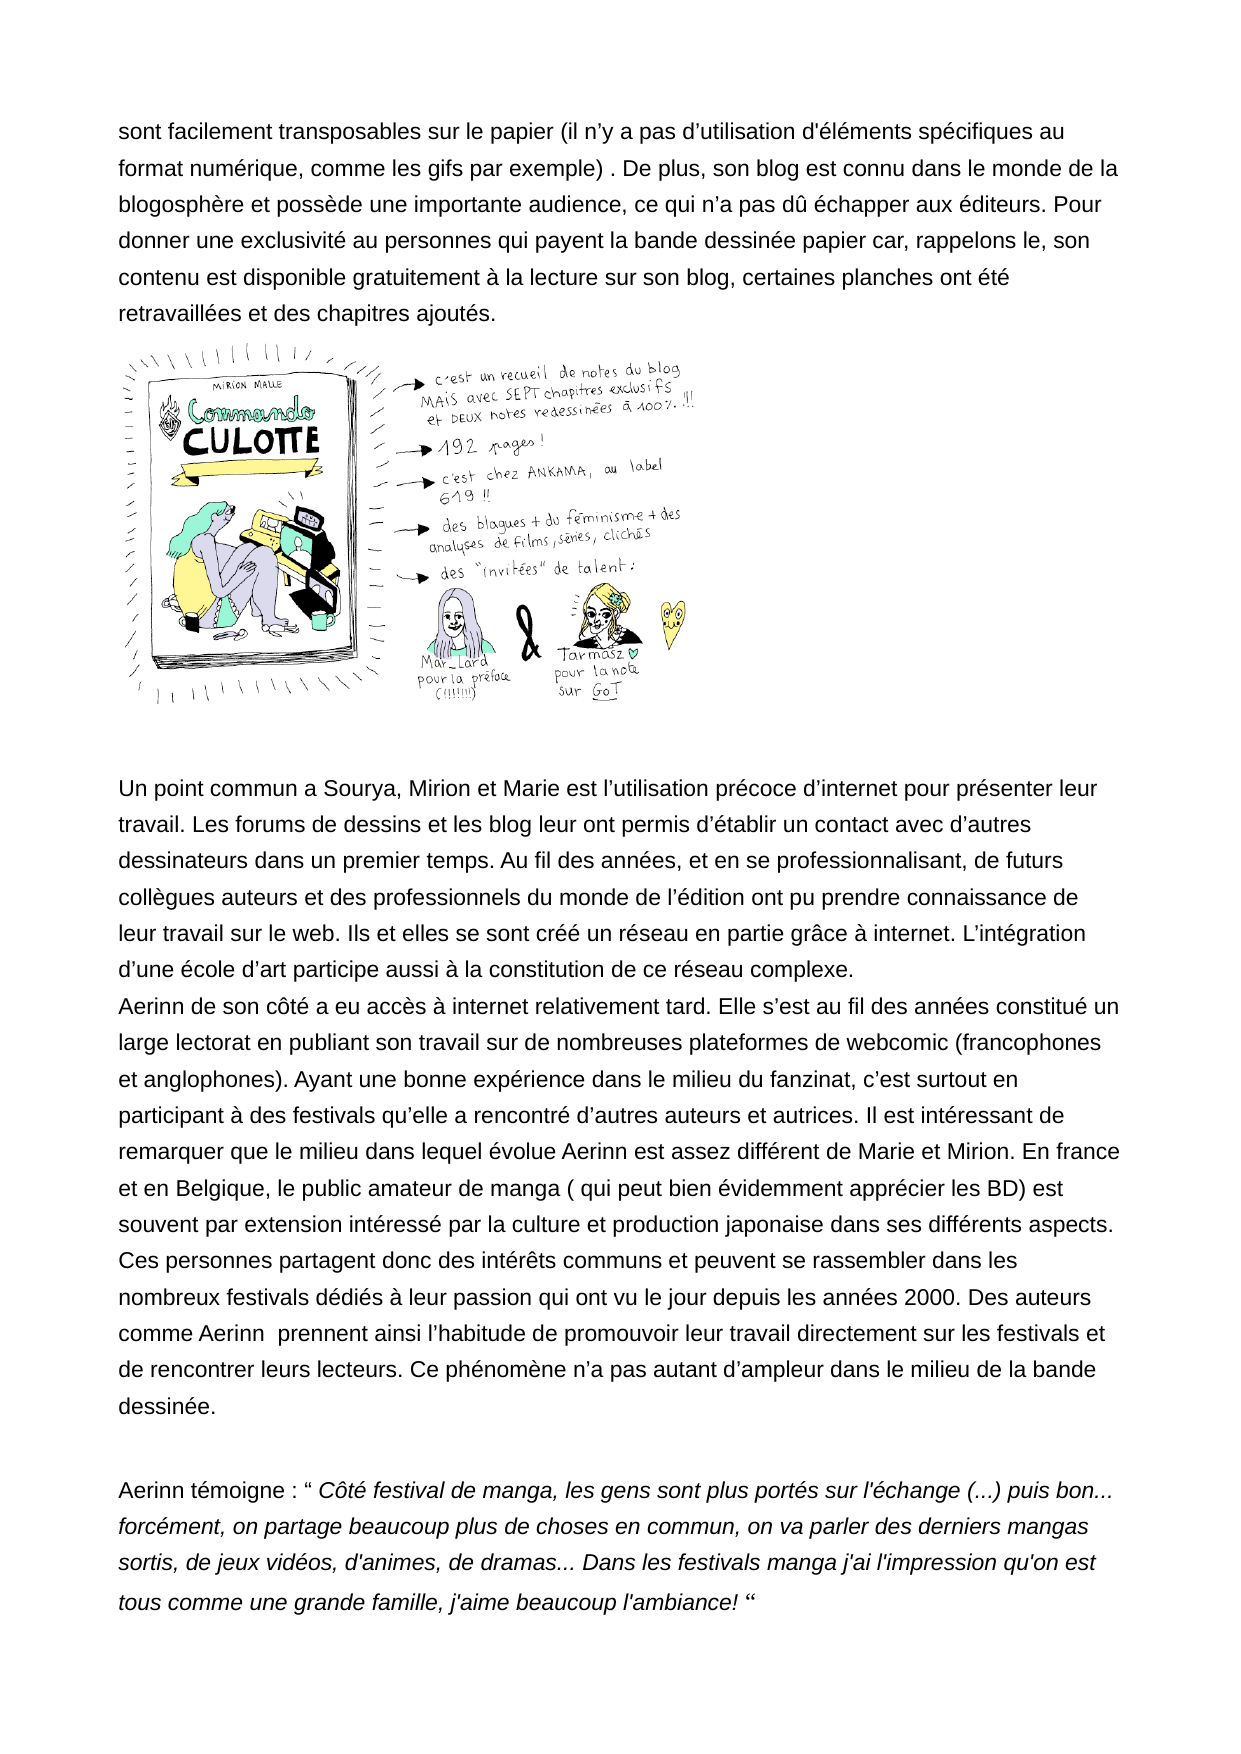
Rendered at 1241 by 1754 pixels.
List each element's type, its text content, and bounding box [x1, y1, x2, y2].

text Un point commun a Sourya, Mirion et Marie est l’utilisation précoce d’internet pour présenter leur travail. Les forums de dessins et les blog leur ont permis d’établir un contact avec d’autres dessinateurs dans un premier temps. Au fil des années, et en se professionnalisant, de futurs collègues auteurs et des professionnels du monde de l’édition ont pu prendre connaissance de leur travail sur le web. Ils et elles se sont créé un réseau en partie grâce à internet. L’intégration d’une école d’art participe aussi à la constitution de ce réseau complexe. [118, 775, 1122, 983]
picture [118, 336, 701, 717]
text sont facilement transposables sur le papier (il n’y a pas d’utilisation d'éléments spécifiques au format numérique, comme les gifs par exemple) . De plus, son blog est connu dans le monde de la blogosphère et possède une importante audience, ce qui n’a pas dû échapper aux éditeurs. Pour donner une exclusivité au personnes qui payent la bande dessinée papier car, rappelons le, son contenu est disponible gratuitement à la lecture sur son blog, certaines planches ont été retravaillées et des chapitres ajoutés. [118, 118, 1122, 326]
text Aerinn témoigne : “ Côté festival de manga, les gens sont plus portés sur l'échange (...) puis bon... forcément, on partage beaucoup plus de choses en commun, on va parler des derniers mangas sortis, de jeux vidéos, d'animes, de dramas... Dans les festivals manga j'ai l'impression qu'on est tous comme une grande famille, j'aime beaucoup l'ambiance! “ [118, 1477, 1122, 1615]
text Aerinn de son côté a eu accès à internet relativement tard. Elle s’est au fil des années constitué un large lectorat en publiant son travail sur de nombreuses plateformes de webcomic (francophones et anglophones). Ayant une bonne expérience dans le milieu du fanzinat, c’est surtout en participant à des festivals qu’elle a rencontré d’autres auteurs et autrices. Il est intéressant de remarquer que le milieu dans lequel évolue Aerinn est assez différent de Marie et Mirion. En france et en Belgique, le public amateur de manga ( qui peut bien évidemment apprécier les BD) est souvent par extension intéressé par la culture et production japonaise dans ses différents aspects. Ces personnes partagent donc des intérêts communs et peuvent se rassembler dans les nombreux festivals dédiés à leur passion qui ont vu le jour depuis les années 2000. Des auteurs comme Aerinn prennent ainsi l’habitude de promouvoir leur travail directement sur les festivals et de rencontrer leurs lecteurs. Ce phénomène n’a pas autant d’ampleur dans le milieu de la bande dessinée. [118, 993, 1122, 1419]
